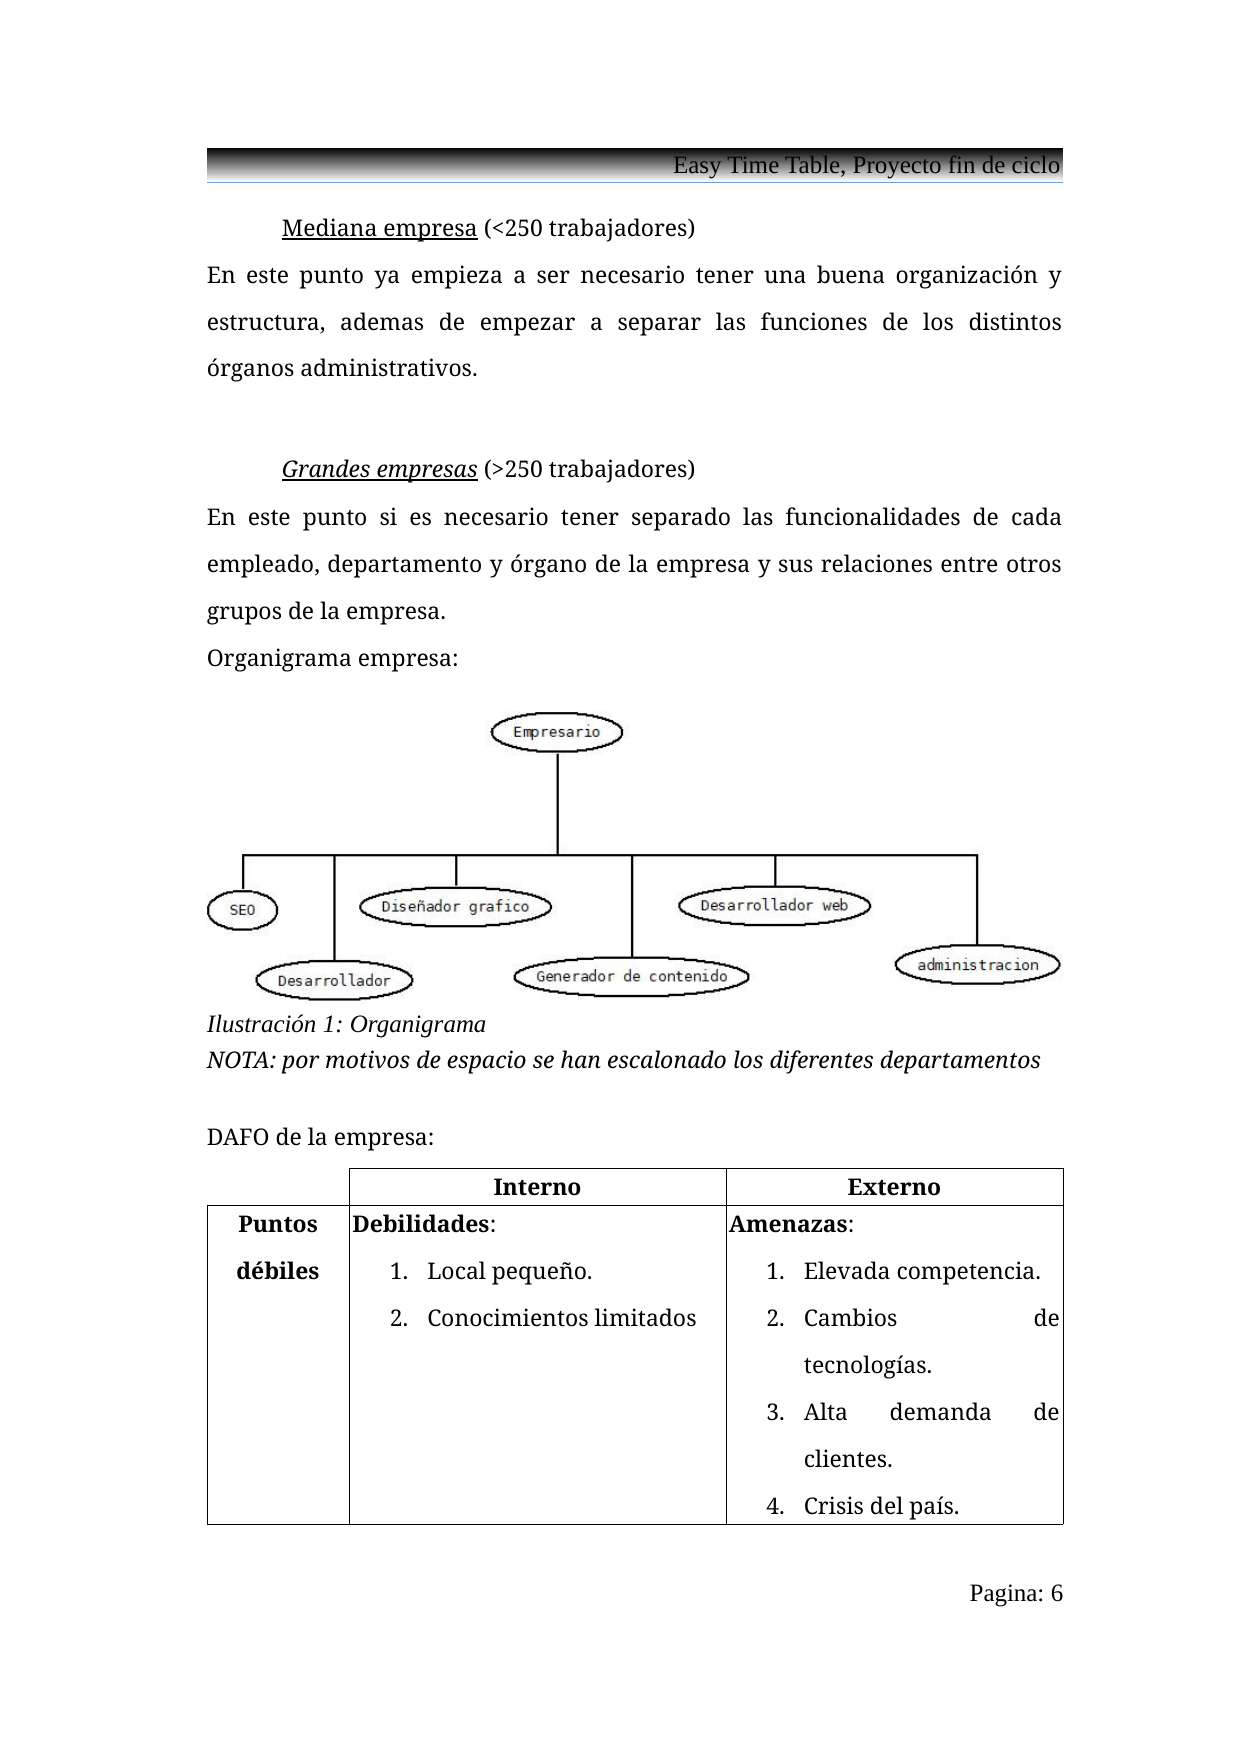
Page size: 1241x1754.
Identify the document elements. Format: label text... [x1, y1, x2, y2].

table_header [207, 1168, 349, 1205]
picture [206, 711, 1063, 1004]
text En este punto si es necesario tener separado las funcionalidades de cada empleado, departamento y órgano de la empresa y sus relaciones entre otros grupos de la empresa. [207, 501, 1063, 626]
text En este punto ya empieza a ser necesario tener una buena organización y estructura, ademas de empezar a separar las funciones de los distintos órganos administrativos. [207, 259, 1063, 384]
text Mediana empresa (<250 trabajadores) [207, 212, 1063, 243]
table_cell Puntos débiles [208, 1206, 349, 1524]
text Organigrama empresa: [207, 642, 1063, 673]
table_header Interno [350, 1169, 726, 1205]
table_cell Debilidades: Local pequeño. Conocimientos limitados [350, 1206, 726, 1524]
table_cell Amenazas: Elevada competencia. Cambios de tecnologías. Alta demanda de clientes. Crisis del país. Relaciones país. [727, 1206, 1063, 1524]
text NOTA: por motivos de espacio se han escalonado los diferentes departamentos [207, 1038, 1063, 1075]
text DAFO de la empresa: [207, 1121, 1063, 1153]
text Grandes empresas (>250 trabajadores) [207, 450, 1063, 484]
text Ilustración 1: Organigrama [207, 1004, 1063, 1038]
text [207, 687, 1063, 711]
table_header Externo [727, 1169, 1063, 1205]
